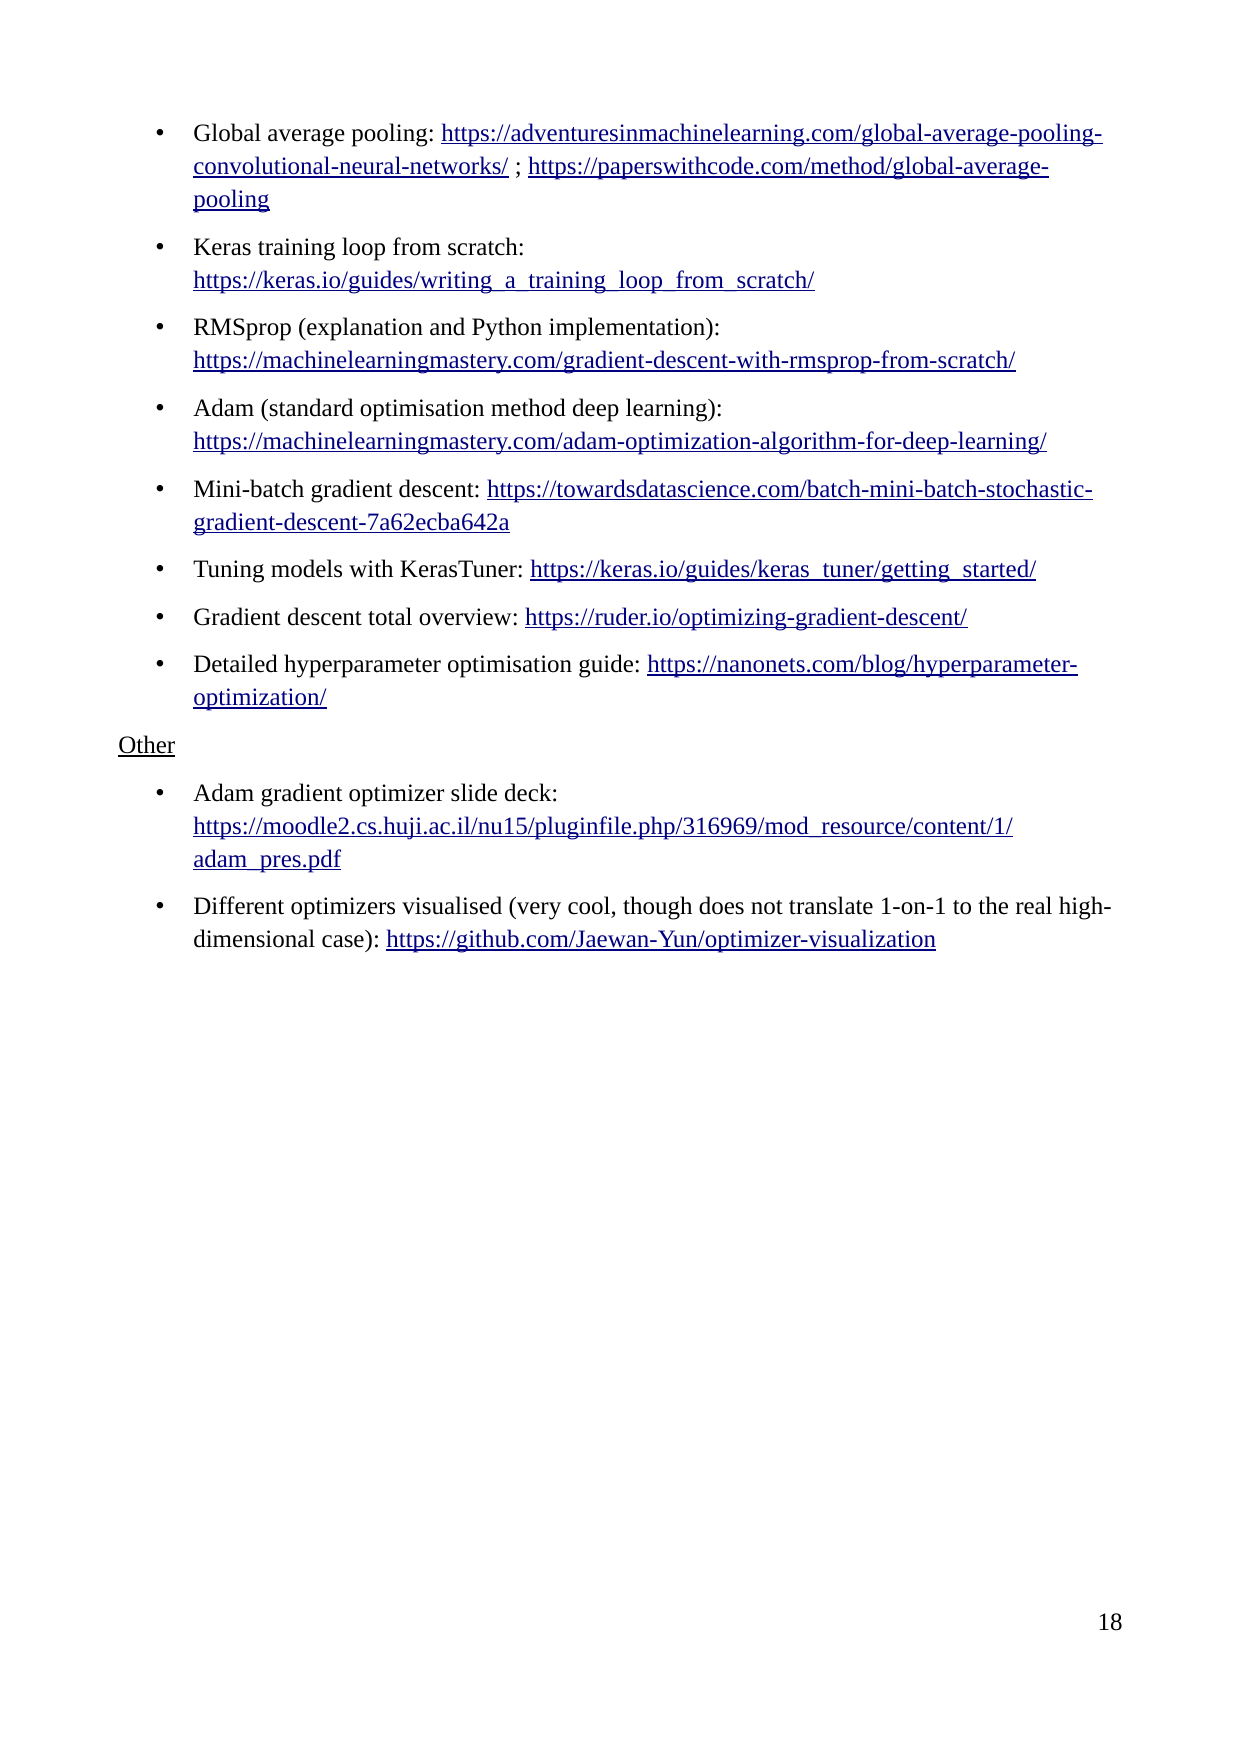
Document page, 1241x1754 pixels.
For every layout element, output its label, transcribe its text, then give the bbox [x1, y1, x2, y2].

list Mini-batch gradient descent: https://towardsdatascience.com/batch-mini-batch-stochastic-gradient-descent-7a62ecba642a [156, 474, 1122, 535]
list Global average pooling: https://adventuresinmachinelearning.com/global-average-pooling-convolutional-neural-networks/ ; https://paperswithcode.com/method/global-average-pooling [156, 118, 1122, 213]
text Other [118, 730, 1122, 759]
list Adam gradient optimizer slide deck: https://moodle2.cs.huji.ac.il/nu15/pluginfile.php/316969/mod_resource/content/1/adam_pres.pdf [156, 778, 1122, 872]
list Adam (standard optimisation method deep learning): https://machinelearningmastery.com/adam-optimization-algorithm-for-deep-learning/ [156, 393, 1122, 455]
list Different optimizers visualised (very cool, though does not translate 1-on-1 to the real high-dimensional case): https://github.com/Jaewan-Yun/optimizer-visualization [156, 891, 1122, 953]
list RMSprop (explanation and Python implementation): https://machinelearningmastery.com/gradient-descent-with-rmsprop-from-scratch/ [156, 312, 1122, 374]
list Detailed hyperparameter optimisation guide: https://nanonets.com/blog/hyperparameter-optimization/ [156, 649, 1122, 711]
list Gradient descent total overview: https://ruder.io/optimizing-gradient-descent/ [156, 602, 1122, 631]
list Tuning models with KerasTuner: https://keras.io/guides/keras_tuner/getting_started/ [156, 554, 1122, 583]
list Keras training loop from scratch: https://keras.io/guides/writing_a_training_loop_from_scratch/ [156, 232, 1122, 293]
